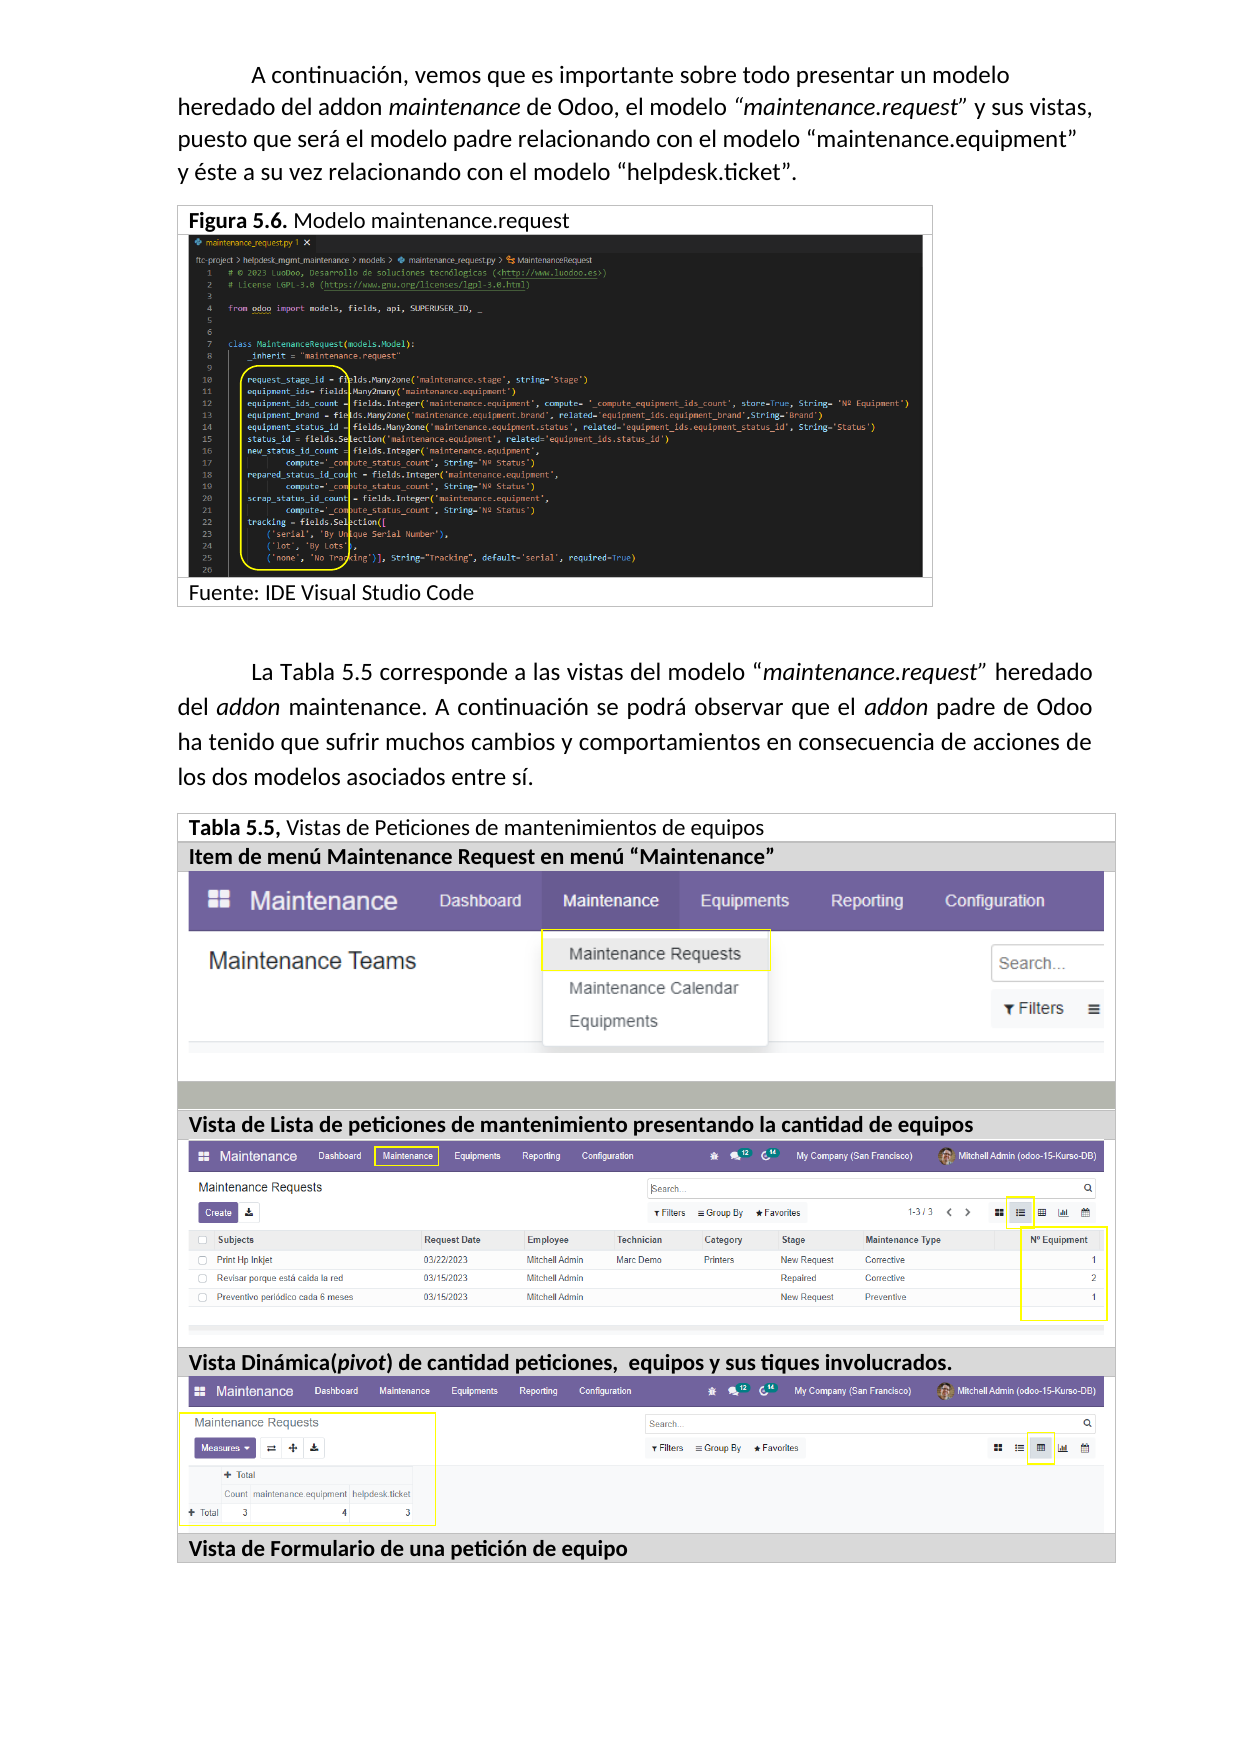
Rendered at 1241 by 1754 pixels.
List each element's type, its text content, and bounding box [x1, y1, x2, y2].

table_cell [923, 235, 932, 577]
table_cell Fuente: IDE Visual Studio Code [178, 578, 932, 606]
table_header Tabla 5.5, Vistas de Peticiones de mantenimientos de equipos [178, 814, 1115, 841]
table_cell Vista de Lista de peticiones de mantenimiento presentando la cantidad de equipos [178, 1111, 1115, 1139]
table_cell [178, 1082, 1115, 1109]
table_cell [178, 1377, 188, 1533]
text A continuación, vemos que es importante sobre todo presentar un modelo heredado del addon maintenance de Odoo, el modelo “maintenance.request” y sus vistas, puesto que será el modelo padre relacionando con el modelo “maintenance.equipment” y éste a su vez relacionando con el modelo “helpdesk.ticket”. [177, 59, 1093, 186]
table_cell [180, 1414, 188, 1525]
table_cell [178, 1140, 1115, 1347]
table_cell [178, 872, 1115, 1081]
text La Tabla 5.5 corresponde a las vistas del modelo “maintenance.request” heredado del addon maintenance. A continuación se podrá observar que el addon padre de Odoo ha tenido que sufrir muchos cambios y comportamientos en consecuencia de acciones de los dos modelos asociados entre sí. [177, 656, 1093, 791]
table_cell Vista de Formulario de una petición de equipo [178, 1534, 1115, 1562]
table_cell [178, 235, 188, 577]
table_header Figura 5.6. Modelo maintenance.request [178, 206, 932, 234]
table_cell Vista Dinámica(pivot) de cantidad peticiones, equipos y sus tiques involucrados. [178, 1348, 1115, 1376]
table_cell [1104, 1377, 1115, 1533]
table_cell Item de menú Maintenance Request en menú “Maintenance” [178, 843, 1115, 871]
